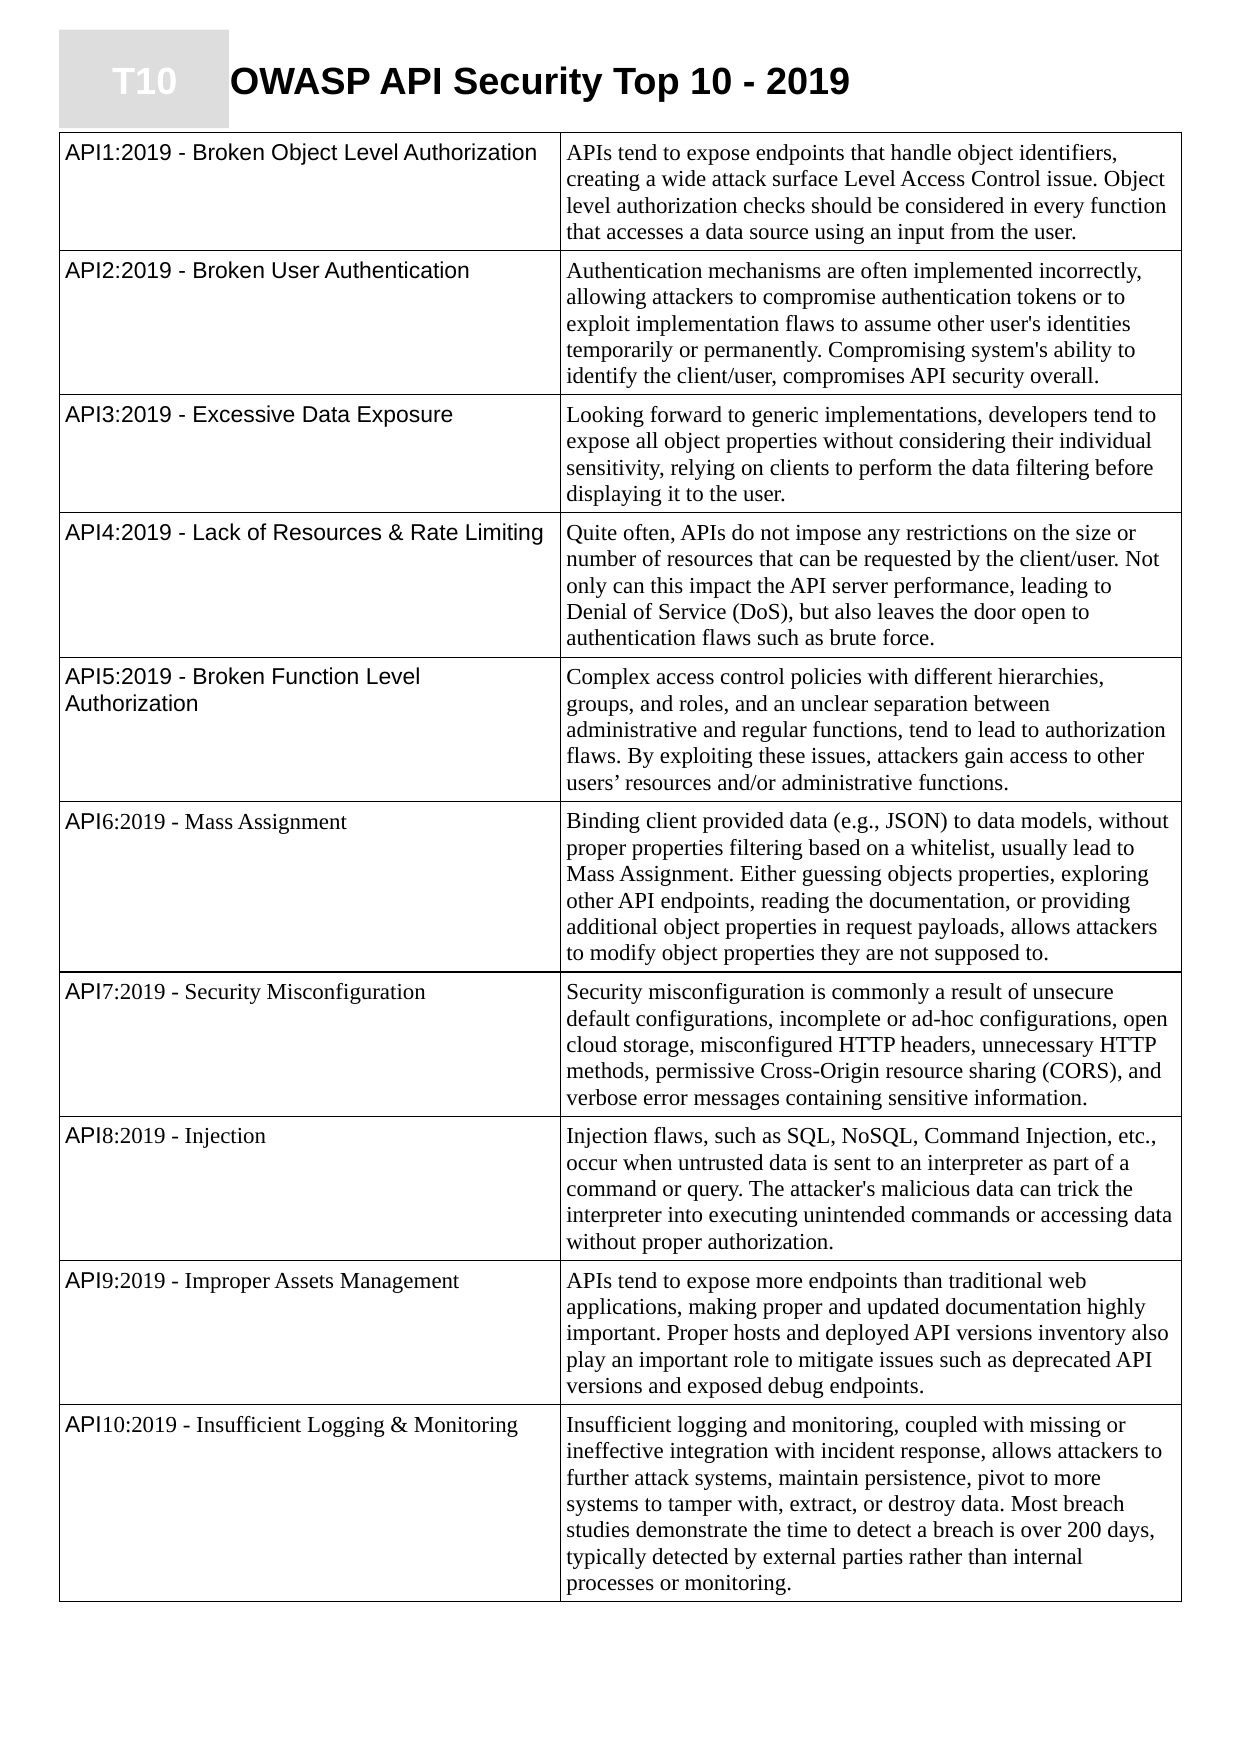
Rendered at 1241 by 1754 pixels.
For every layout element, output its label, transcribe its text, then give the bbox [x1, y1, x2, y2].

table_cell API7:2019 - Security Misconfiguration [60, 973, 560, 1116]
table_cell Quite often, APIs do not impose any restrictions on the size or number of resources that can be requested by the client/user. Not only can this impact the API server performance, leading to Denial of Service (DoS), but also leaves the door open to authentication flaws such as brute force. [561, 513, 1181, 657]
table_header APIs tend to expose endpoints that handle object identifiers, creating a wide attack surface Level Access Control issue. Object level authorization checks should be considered in every function that accesses a data source using an input from the user. [561, 133, 1181, 250]
table_cell API6:2019 - Mass Assignment [60, 802, 560, 971]
table_cell API5:2019 - Broken Function Level Authorization [60, 658, 560, 801]
table_cell Injection flaws, such as SQL, NoSQL, Command Injection, etc., occur when untrusted data is sent to an interpreter as part of a command or query. The attacker's malicious data can trick the interpreter into executing unintended commands or accessing data without proper authorization. [561, 1117, 1181, 1260]
table_cell APIs tend to expose more endpoints than traditional web applications, making proper and updated documentation highly important. Proper hosts and deployed API versions inventory also play an important role to mitigate issues such as deprecated API versions and exposed debug endpoints. [561, 1261, 1181, 1404]
table_cell API8:2019 - Injection [60, 1117, 560, 1260]
table_cell Looking forward to generic implementations, developers tend to expose all object properties without considering their individual sensitivity, relying on clients to perform the data filtering before displaying it to the user. [561, 395, 1181, 512]
table_cell API3:2019 - Excessive Data Exposure [60, 395, 560, 512]
table_header API1:2019 - Broken Object Level Authorization [60, 133, 560, 250]
table_cell Insufficient logging and monitoring, coupled with missing or ineffective integration with incident response, allows attackers to further attack systems, maintain persistence, pivot to more systems to tamper with, extract, or destroy data. Most breach studies demonstrate the time to detect a breach is over 200 days, typically detected by external parties rather than internal processes or monitoring. [561, 1405, 1181, 1601]
table_cell Binding client provided data (e.g., JSON) to data models, without proper properties filtering based on a whitelist, usually lead to Mass Assignment. Either guessing objects properties, exploring other API endpoints, reading the documentation, or providing additional object properties in request payloads, allows attackers to modify object properties they are not supposed to. [561, 802, 1181, 971]
table_cell API2:2019 - Broken User Authentication [60, 251, 560, 394]
table_cell API9:2019 - Improper Assets Management [60, 1261, 560, 1404]
table_cell API10:2019 - Insufficient Logging & Monitoring [60, 1405, 560, 1601]
table_cell Security misconfiguration is commonly a result of unsecure default configurations, incomplete or ad-hoc configurations, open cloud storage, misconfigured HTTP headers, unnecessary HTTP methods, permissive Cross-Origin resource sharing (CORS), and verbose error messages containing sensitive information. [561, 973, 1181, 1116]
table_cell Authentication mechanisms are often implemented incorrectly, allowing attackers to compromise authentication tokens or to exploit implementation flaws to assume other user's identities temporarily or permanently. Compromising system's ability to identify the client/user, compromises API security overall. [561, 251, 1181, 394]
table_cell Complex access control policies with different hierarchies, groups, and roles, and an unclear separation between administrative and regular functions, tend to lead to authorization flaws. By exploiting these issues, attackers gain access to other users’ resources and/or administrative functions. [561, 658, 1181, 801]
table_cell API4:2019 - Lack of Resources & Rate Limiting [60, 513, 560, 657]
